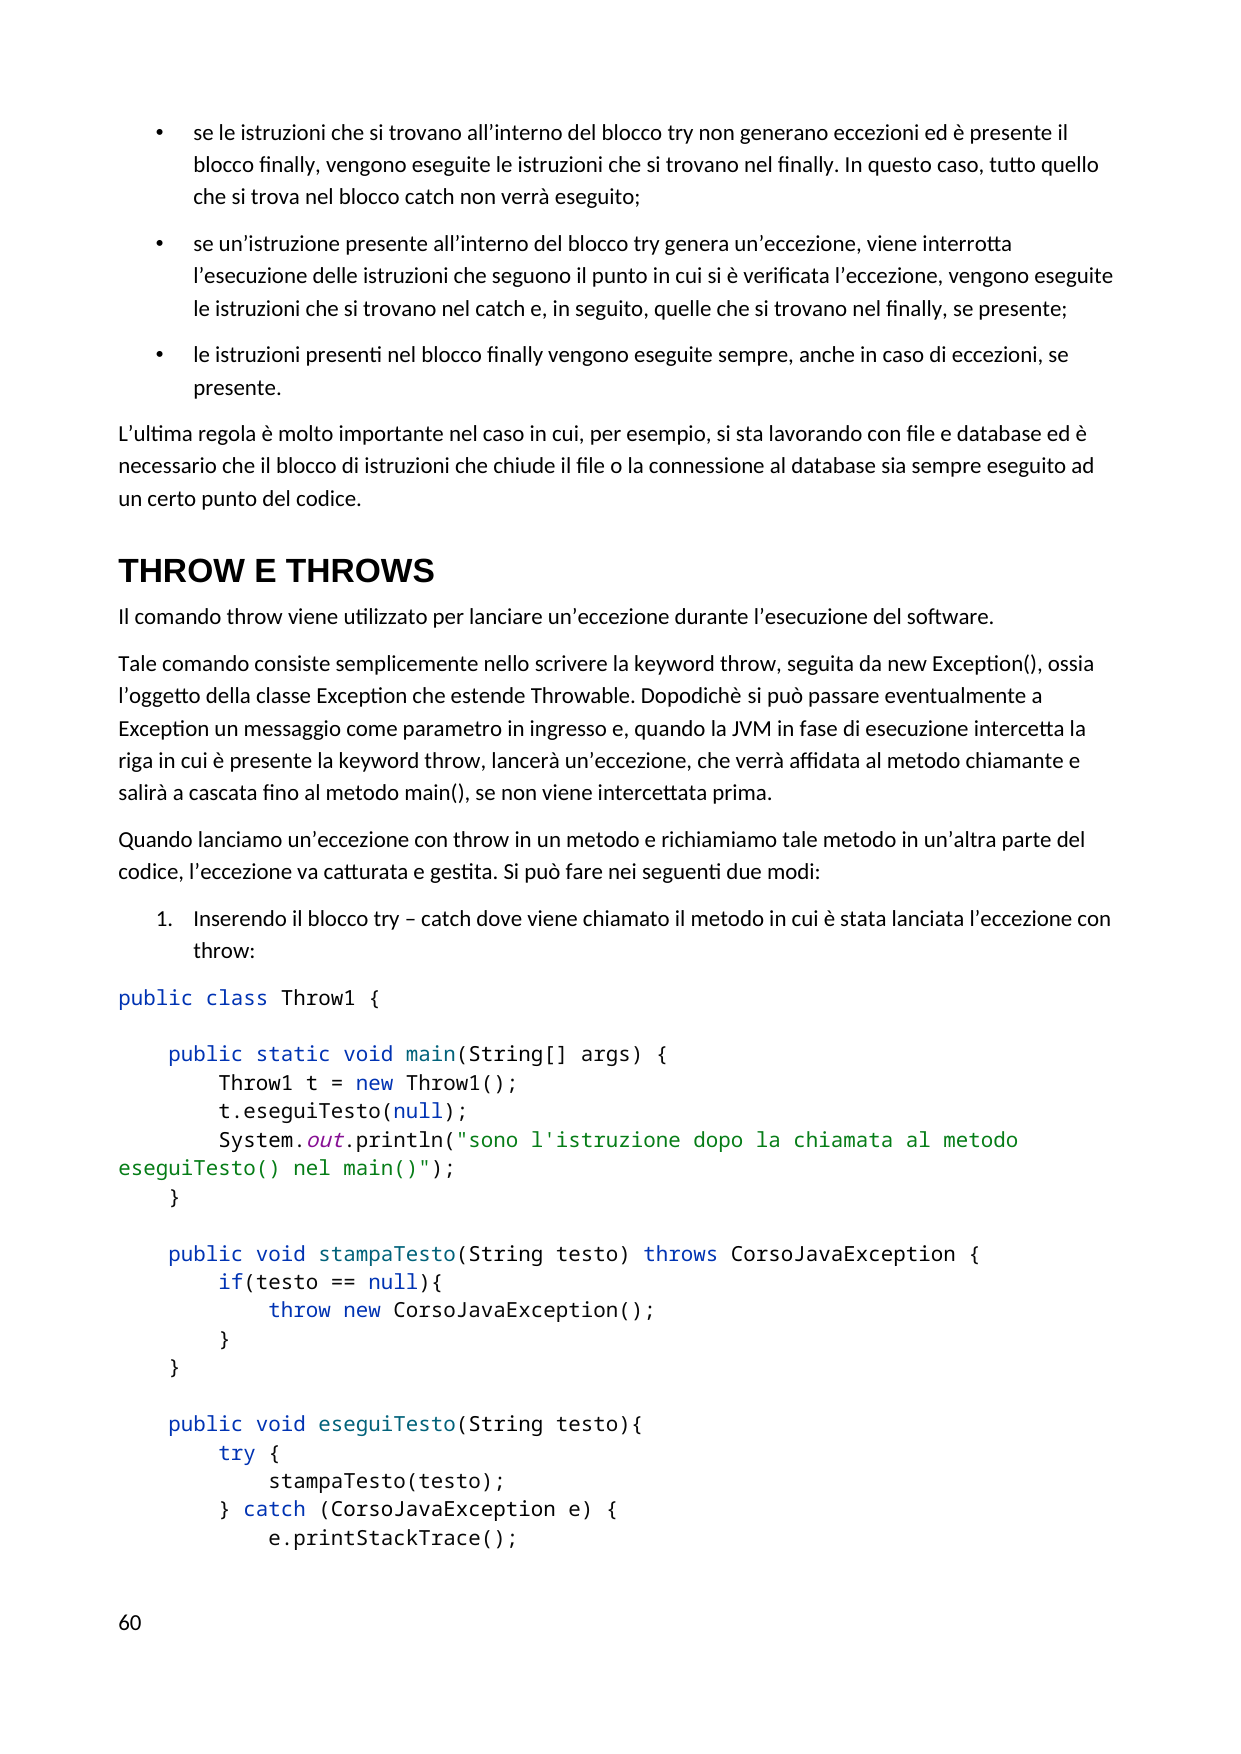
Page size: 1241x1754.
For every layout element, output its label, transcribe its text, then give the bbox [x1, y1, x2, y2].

text Il comando throw viene utilizzato per lanciare un’eccezione durante l’esecuzione del software. [118, 602, 1122, 631]
text public class Throw1 { public static void main(String[] args) { Throw1 t = new Throw1(); t.eseguiTesto(null); System.out.println("sono l'istruzione dopo la chiamata al metodo eseguiTesto() nel main()"); } public void stampaTesto(String testo) throws CorsoJavaException { if(testo == null){ throw new CorsoJavaException(); } } public void eseguiTesto(String testo){ try { stampaTesto(testo); } catch (CorsoJavaException e) { e.printStackTrace(); [118, 983, 1122, 1551]
list se un’istruzione presente all’interno del blocco try genera un’eccezione, viene interrotta l’esecuzione delle istruzioni che seguono il punto in cui si è verificata l’eccezione, vengono eseguite le istruzioni che si trovano nel catch e, in seguito, quelle che si trovano nel finally, se presente; [156, 229, 1122, 322]
text Quando lanciamo un’eccezione con throw in un metodo e richiamiamo tale metodo in un’altra parte del codice, l’eccezione va catturata e gestita. Si può fare nei seguenti due modi: [118, 825, 1122, 885]
text Tale comando consiste semplicemente nello scrivere la keyword throw, seguita da new Exception(), ossia l’oggetto della classe Exception che estende Throwable. Dopodichè si può passare eventualmente a Exception un messaggio come parametro in ingresso e, quando la JVM in fase di esecuzione intercetta la riga in cui è presente la keyword throw, lancerà un’eccezione, che verrà affidata al metodo chiamante e salirà a cascata fino al metodo main(), se non viene intercettata prima. [118, 649, 1122, 806]
list Inserendo il blocco try – catch dove viene chiamato il metodo in cui è stata lanciata l’eccezione con throw: [156, 904, 1122, 964]
text L’ultima regola è molto importante nel caso in cui, per esempio, si sta lavorando con file e database ed è necessario che il blocco di istruzioni che chiude il file o la connessione al database sia sempre eseguito ad un certo punto del codice. [118, 419, 1122, 512]
list se le istruzioni che si trovano all’interno del blocco try non generano eccezioni ed è presente il blocco finally, vengono eseguite le istruzioni che si trovano nel finally. In questo caso, tutto quello che si trova nel blocco catch non verrà eseguito; [156, 118, 1122, 211]
list le istruzioni presenti nel blocco finally vengono eseguite sempre, anche in caso di eccezioni, se presente. [156, 340, 1122, 401]
subtitle THROW E THROWS [118, 551, 1122, 590]
